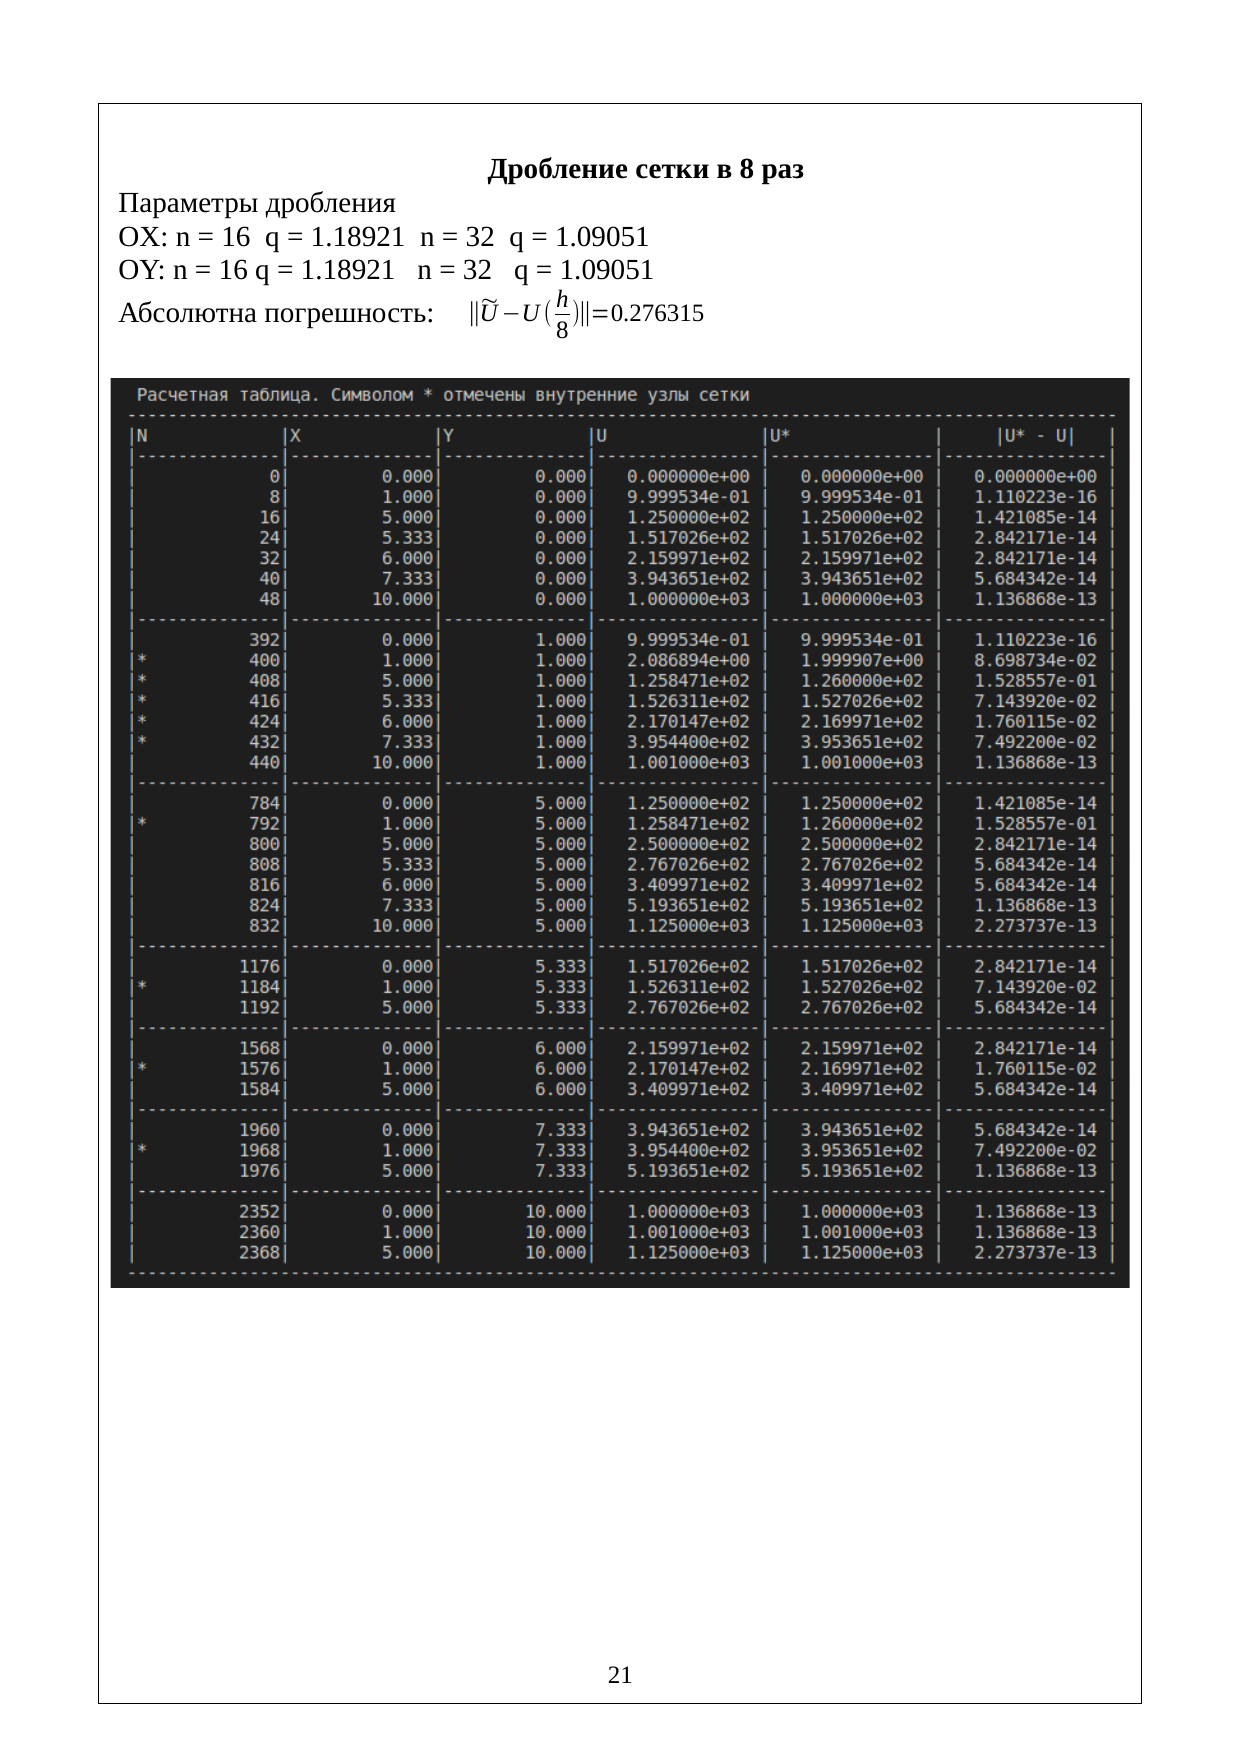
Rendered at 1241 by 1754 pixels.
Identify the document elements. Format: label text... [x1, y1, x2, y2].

list Параметры дробления [118, 185, 1137, 219]
list Абсолютна погрешность: [118, 286, 1137, 345]
picture [110, 378, 1130, 1288]
list OY: n = 16 q = 1.18921 n = 32 q = 1.09051 [118, 252, 1137, 286]
list OX: n = 16 q = 1.18921 n = 32 q = 1.09051 [118, 219, 1137, 252]
list Дробление сетки в 8 раз [118, 152, 1137, 185]
